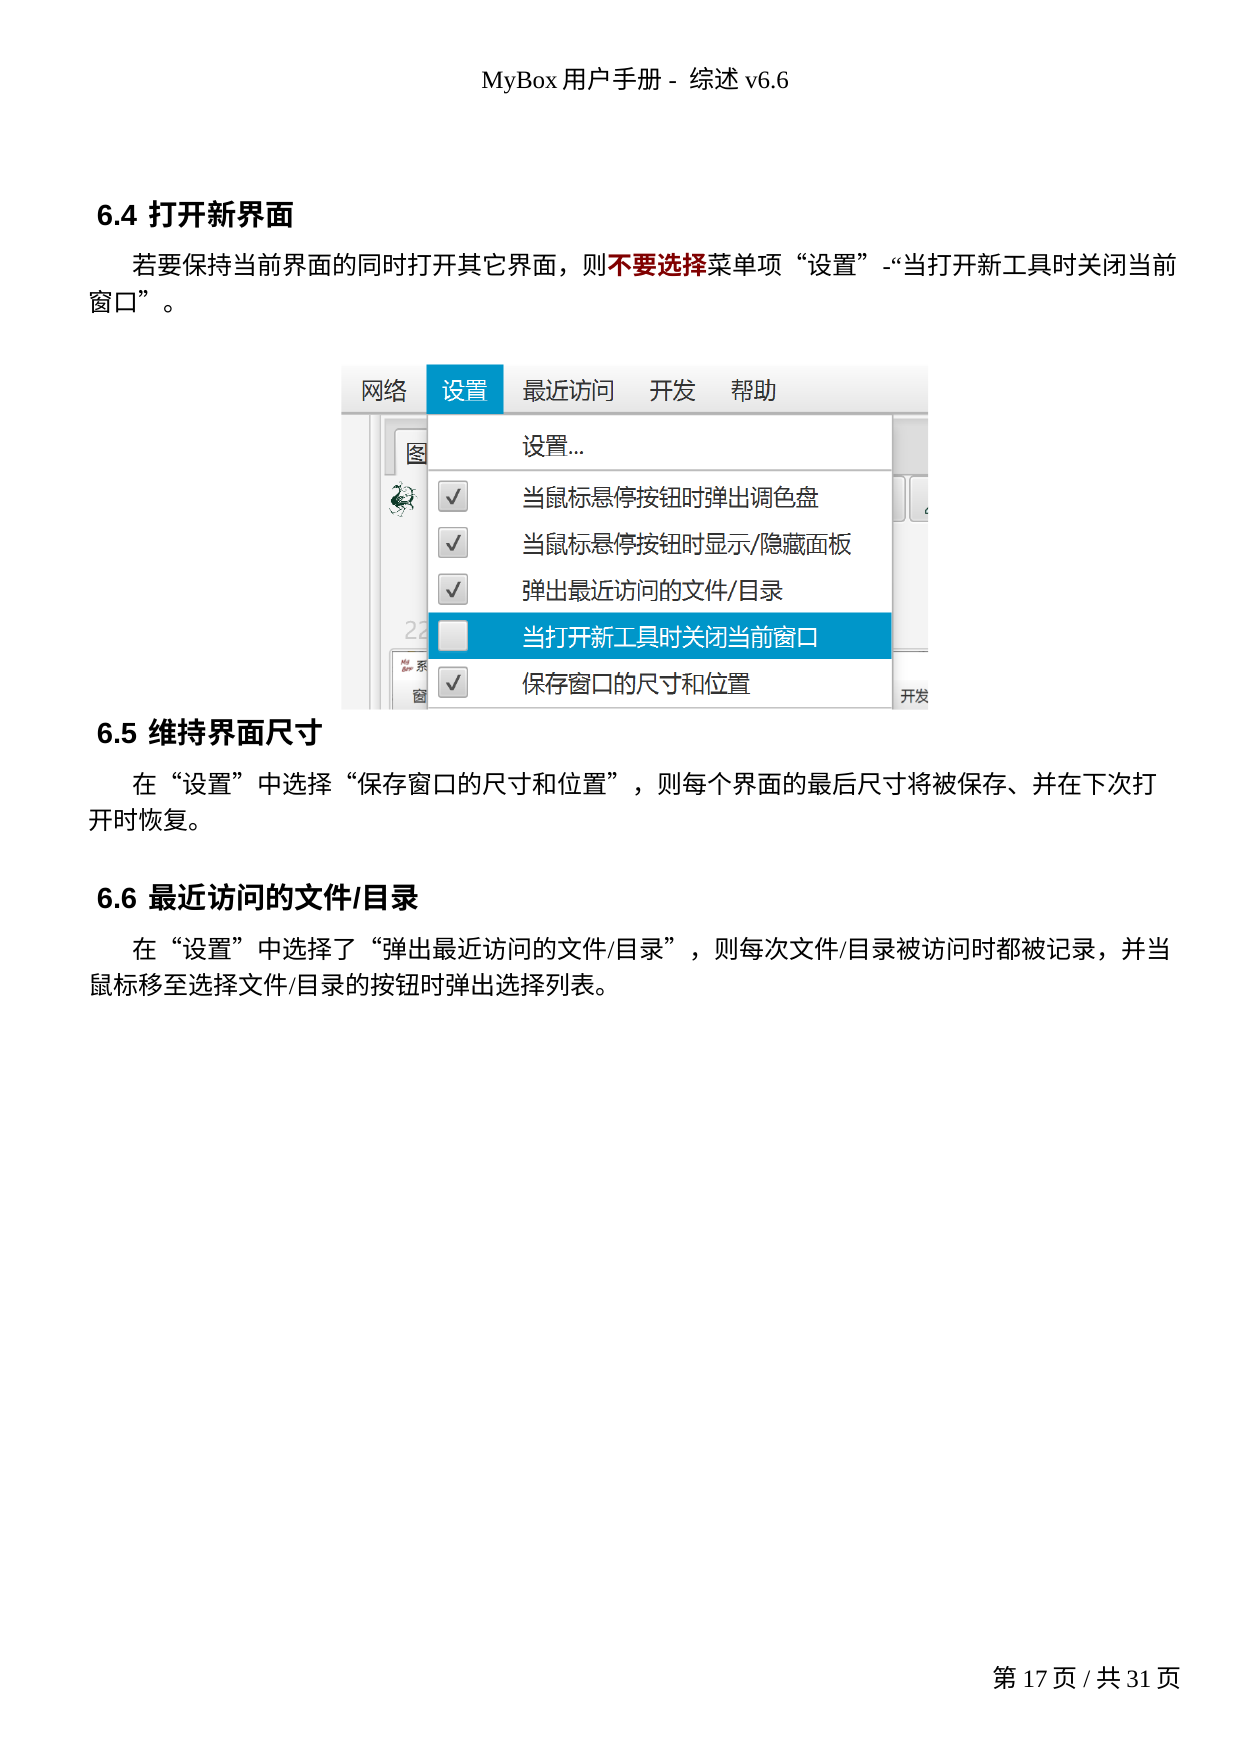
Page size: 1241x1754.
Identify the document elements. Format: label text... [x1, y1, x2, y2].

subtitle 维持界面尺寸 [88, 356, 1181, 752]
picture [341, 330, 929, 710]
subtitle 最近访问的文件/目录 [88, 874, 1181, 917]
text 在“设置”中选择“保存窗口的尺寸和位置”，则每个界面的最后尺寸将被保存、并在下次打开时恢复。 [88, 764, 1181, 837]
subtitle 打开新界面 [88, 191, 1181, 233]
text 若要保持当前界面的同时打开其它界面，则不要选择菜单项“设置”-“当打开新工具时关闭当前窗口”。 [88, 246, 1181, 318]
text 在“设置”中选择了“弹出最近访问的文件/目录”，则每次文件/目录被访问时都被记录，并当鼠标移至选择文件/目录的按钮时弹出选择列表。 [88, 929, 1181, 1002]
